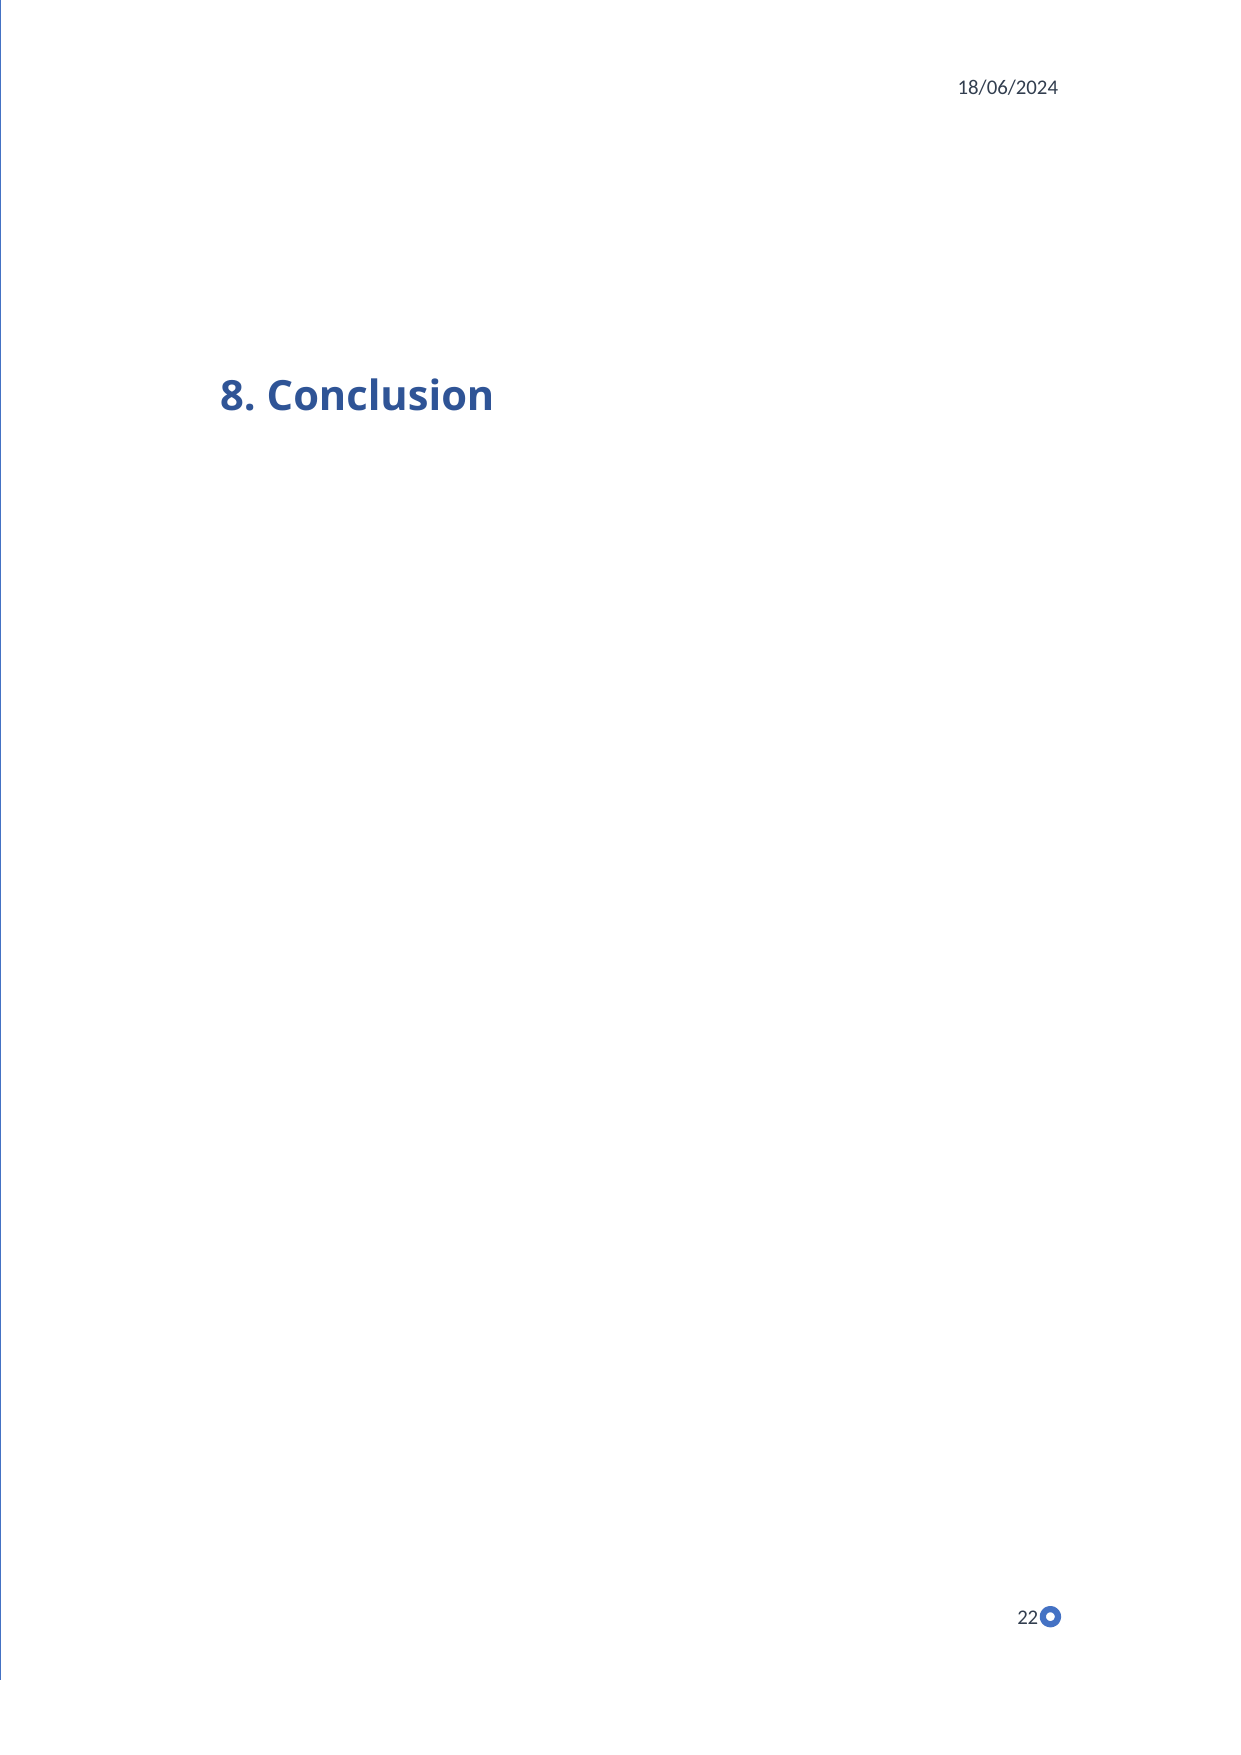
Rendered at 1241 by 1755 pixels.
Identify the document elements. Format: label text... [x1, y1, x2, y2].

subtitle 8. Conclusion [220, 366, 1058, 423]
